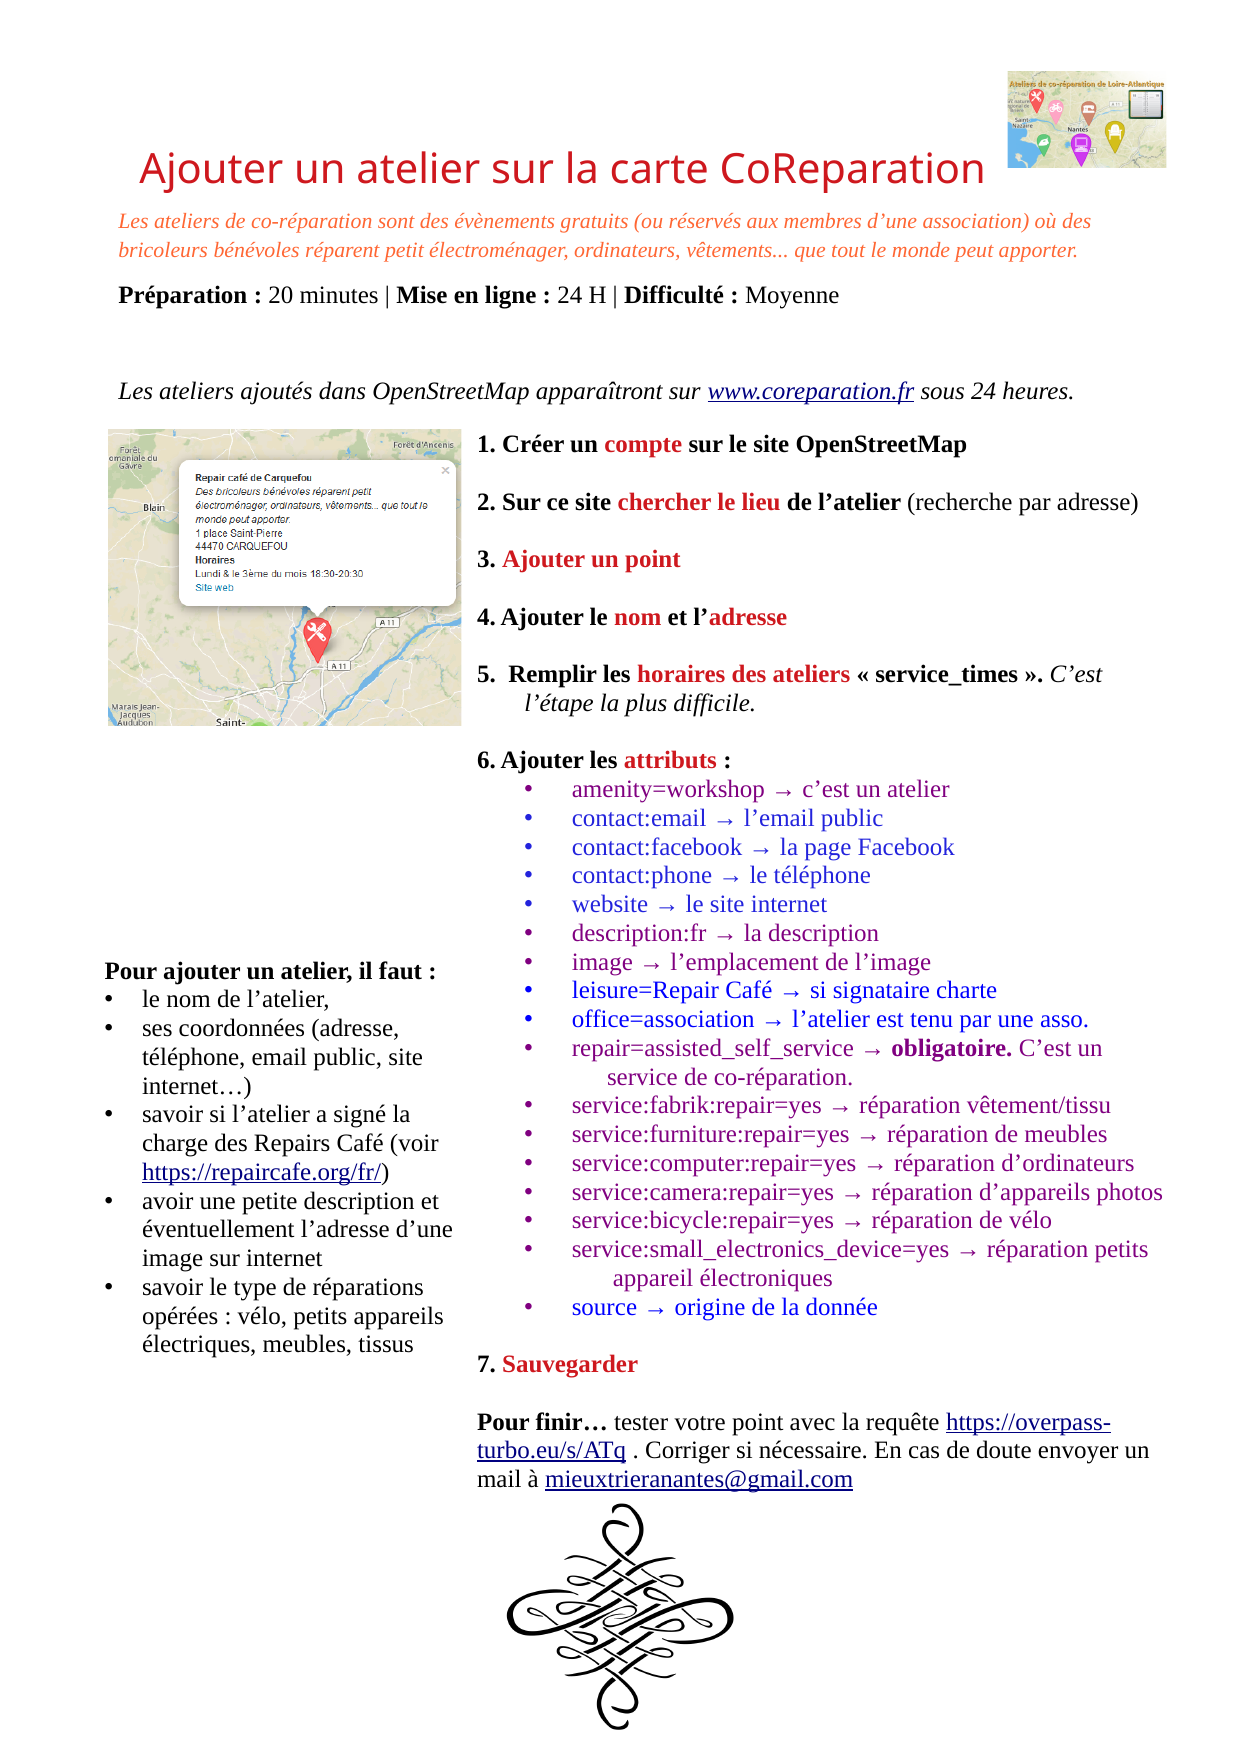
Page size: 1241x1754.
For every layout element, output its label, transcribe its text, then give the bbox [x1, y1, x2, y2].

table_header 1. Créer un compte sur le site OpenStreetMap 2. Sur ce site chercher le lieu de l’atelier (recherche par adresse) 3. Ajouter un point 4. Ajouter le nom et l’adresse 5. Remplir les horaires des ateliers « service_times ». C’est l’étape la plus difficile. 6. Ajouter les attributs : amenity=workshop → c’est un atelier contact:email → l’email public contact:facebook → la page Facebook contact:phone → le téléphone website → le site internet description:fr → la description image → l’emplacement de l’image leisure=Repair Café → si signataire charte office=association → l’atelier est tenu par une asso. repair=assisted_self_service → obligatoire. C’est un service de co-réparation. service:fabrik:repair=yes → réparation vêtement/tissu service:furniture:repair=yes → réparation de meubles service:computer:repair=yes → réparation d’ordinateurs service:camera:repair=yes → réparation d’appareils photos service:bicycle:repair=yes → réparation de vélo service:small_electronics_device=yes → réparation petits appareil électroniques source → origine de la donnée 7. Sauvegarder Pour finir… tester votre point avec la requête https://overpass-turbo.eu/s/ATq . Corriger si nécessaire. En cas de doute envoyer un mail à mieuxtrieranantes@gmail.com [471, 423, 1175, 1498]
picture [108, 429, 462, 726]
subtitle Ajouter un atelier sur la carte CoReparation [118, 139, 1122, 196]
text Préparation : 20 minutes | Mise en ligne : 24 H | Difficulté : Moyenne [118, 281, 1122, 309]
picture [502, 1498, 739, 1735]
text Les ateliers de co-réparation sont des évènements gratuits (ou réservés aux membres d’une association) où des bricoleurs bénévoles réparent petit électroménager, ordinateurs, vêtements... que tout le monde peut apporter. [118, 208, 1122, 262]
table_header Pour ajouter un atelier, il faut : le nom de l’atelier, ses coordonnées (adresse, téléphone, email public, site internet…) savoir si l’atelier a signé la charge des Repairs Café (voir https://repaircafe.org/fr/) avoir une petite description et éventuellement l’adresse d’une image sur internet savoir le type de réparations opérées : vélo, petits appareils électriques, meubles, tissus [99, 423, 471, 1498]
picture [1007, 71, 1167, 168]
text Les ateliers ajoutés dans OpenStreetMap apparaîtront sur www.coreparation.fr sous 24 heures. [118, 376, 1122, 404]
